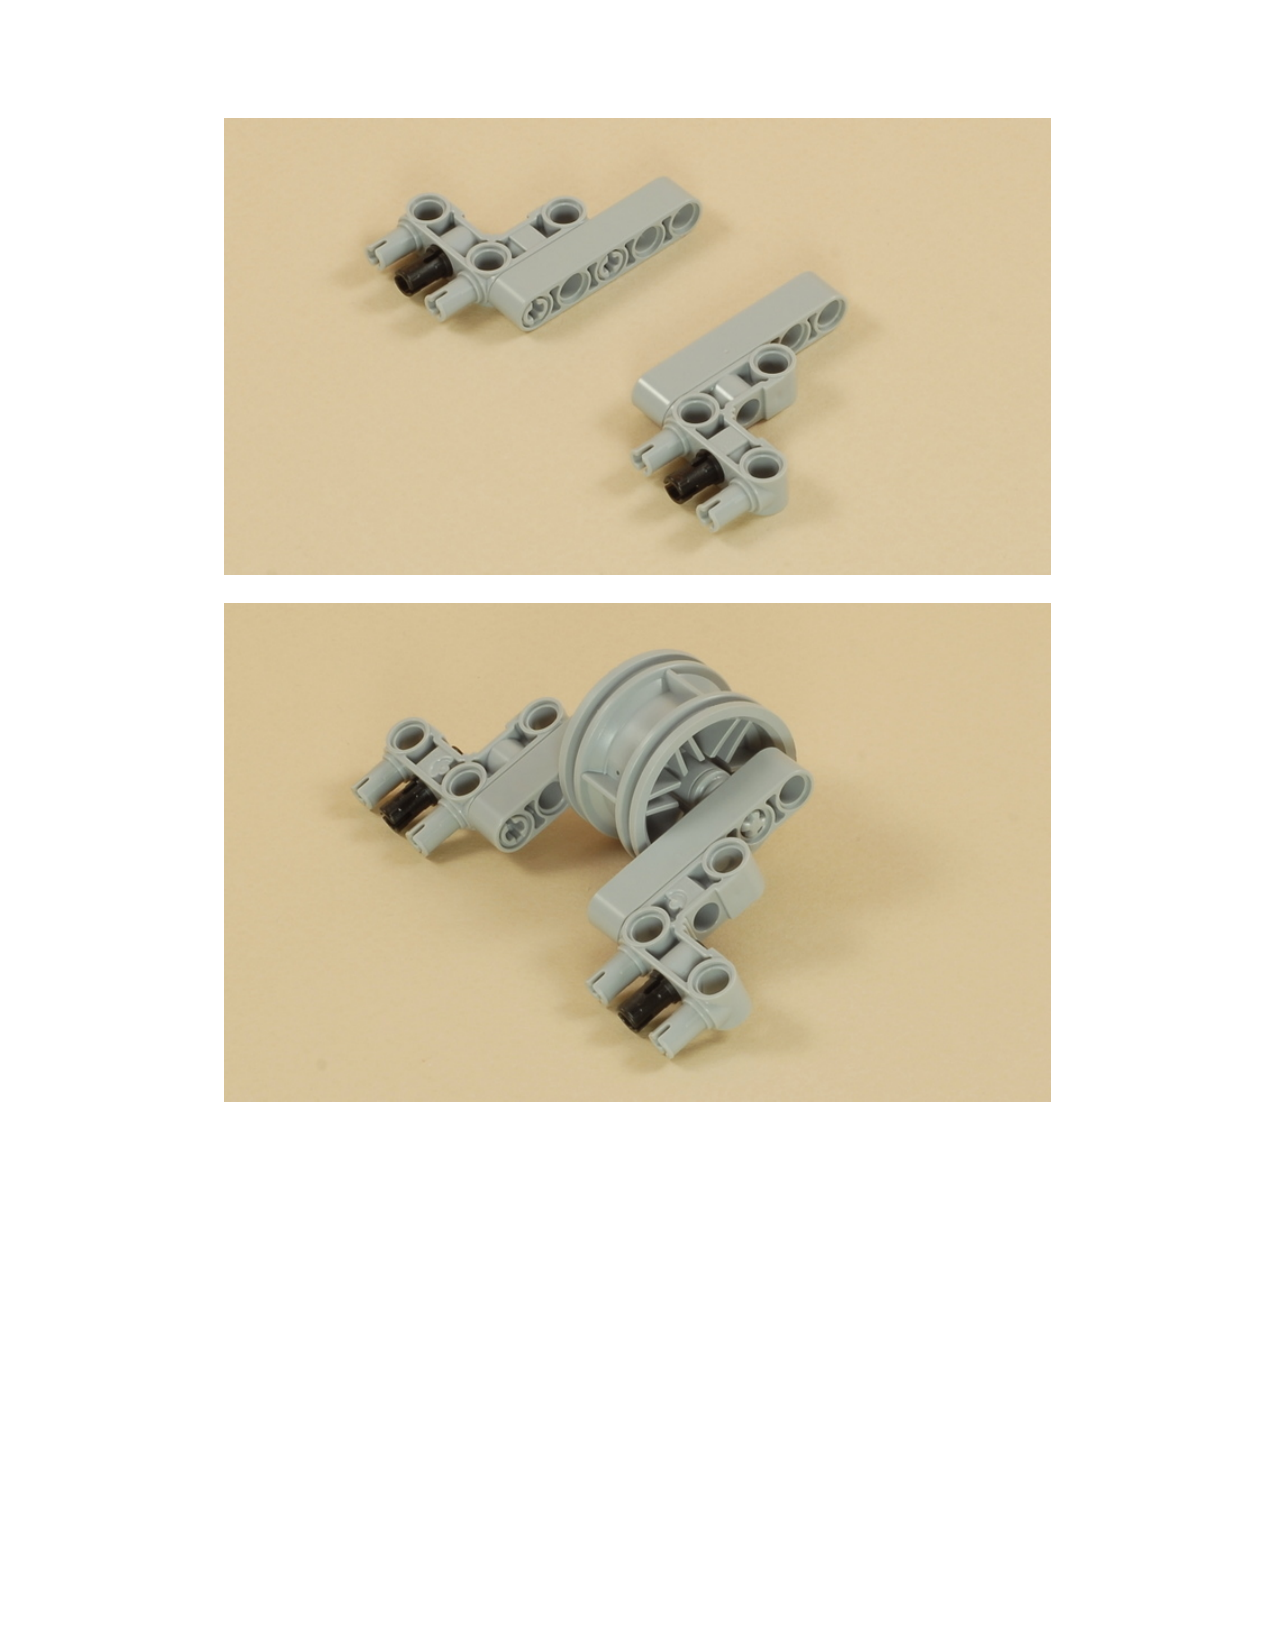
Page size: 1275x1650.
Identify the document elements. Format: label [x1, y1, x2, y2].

picture [224, 118, 1051, 575]
picture [224, 603, 1051, 1102]
